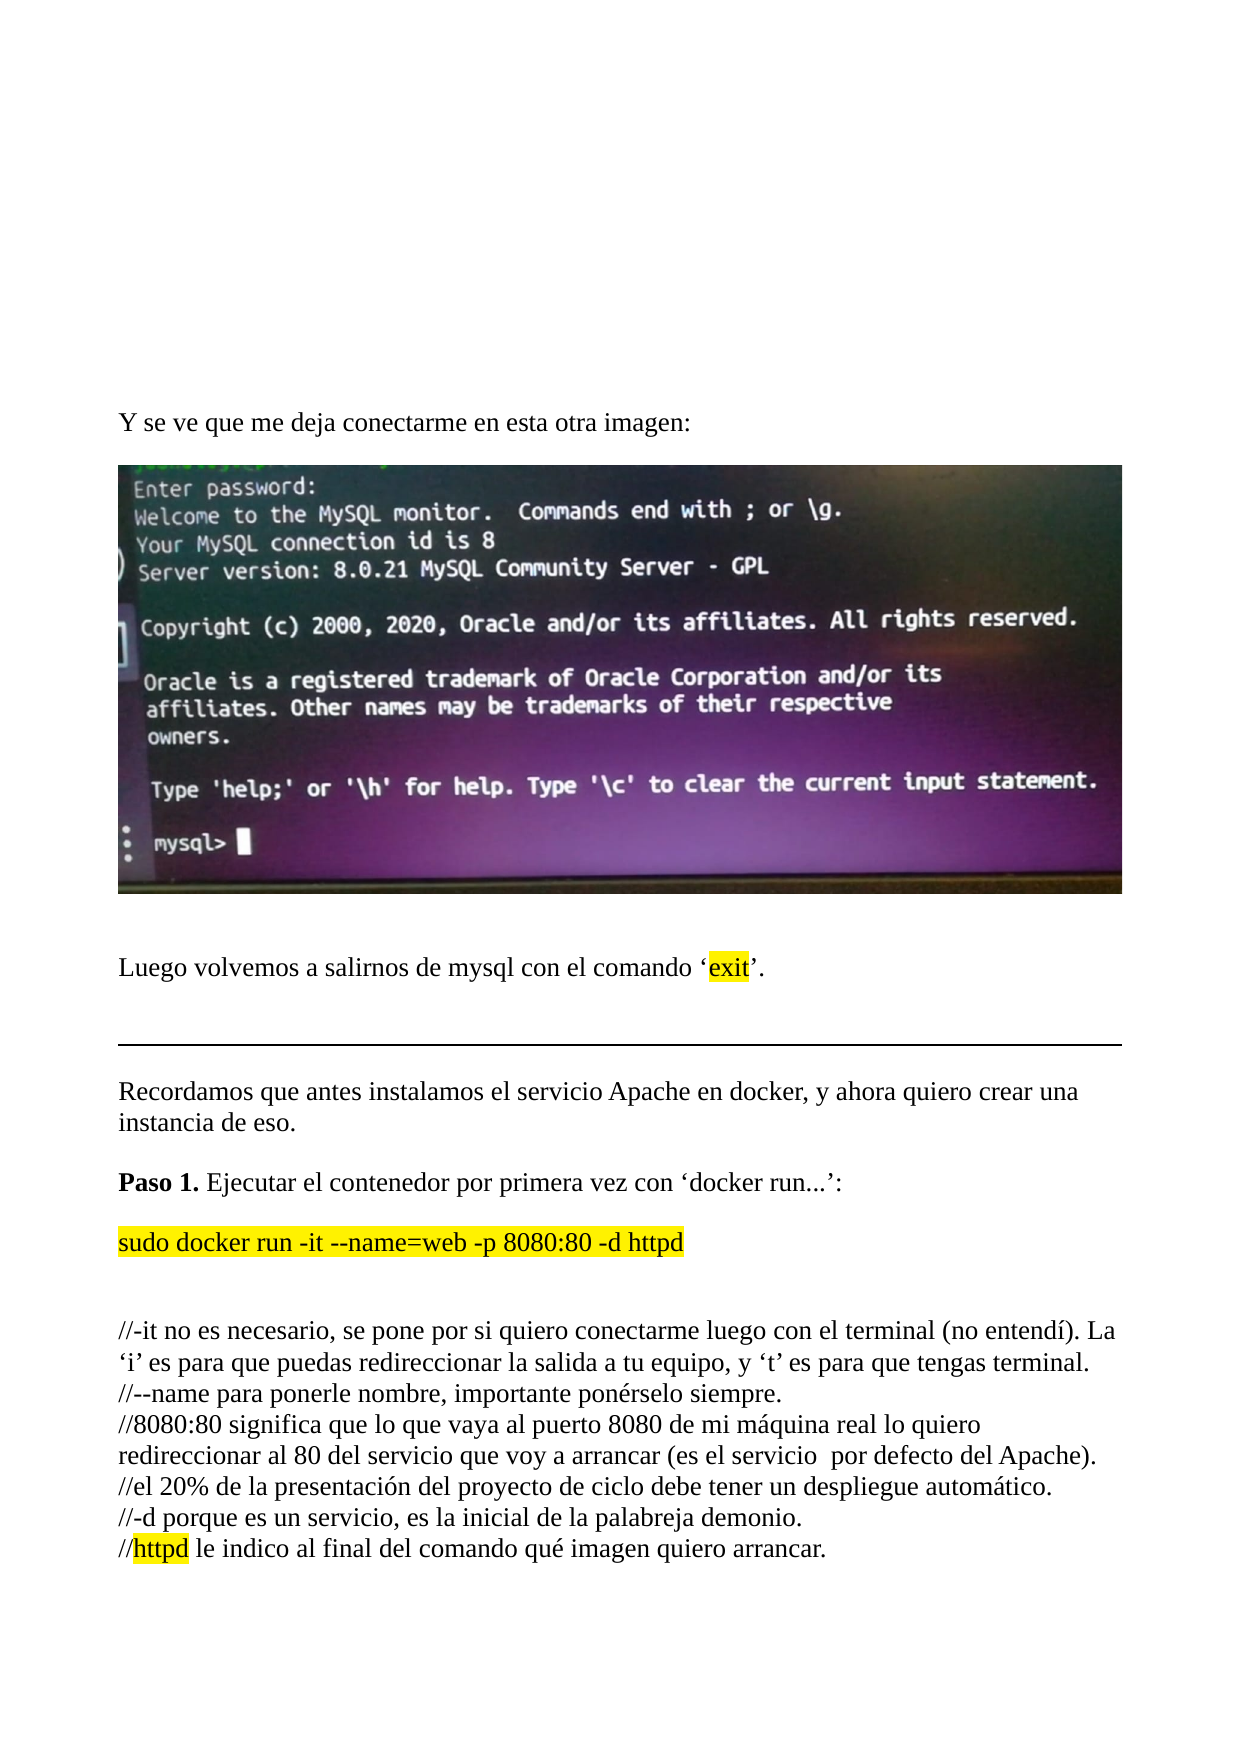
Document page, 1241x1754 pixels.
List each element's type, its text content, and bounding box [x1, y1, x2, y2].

text Y se ve que me deja conectarme en esta otra imagen: [118, 406, 1122, 437]
text Recordamos que antes instalamos el servicio Apache en docker, y ahora quiero crear una instancia de eso. [118, 1075, 1122, 1137]
text sudo docker run -it --name=web -p 8080:80 -d httpd [118, 1226, 1122, 1257]
text Paso 1. Ejecutar el contenedor por primera vez con ‘docker run...’: [118, 1166, 1122, 1197]
text //-d porque es un servicio, es la inicial de la palabreja demonio. [118, 1501, 1122, 1532]
text //httpd le indico al final del comando qué imagen quiero arrancar. [118, 1532, 1122, 1564]
text //8080:80 significa que lo que vaya al puerto 8080 de mi máquina real lo quiero redireccionar al 80 del servicio que voy a arrancar (es el servicio por defecto del Apache). [118, 1408, 1122, 1470]
picture [118, 465, 1123, 894]
text Luego volvemos a salirnos de mysql con el comando ‘exit’. [118, 951, 1122, 982]
text //-it no es necesario, se pone por si quiero conectarme luego con el terminal (no entendí). La ‘i’ es para que puedas redireccionar la salida a tu equipo, y ‘t’ es para que tengas terminal. [118, 1314, 1122, 1377]
text //el 20% de la presentación del proyecto de ciclo debe tener un despliegue automático. [118, 1470, 1122, 1501]
text //--name para ponerle nombre, importante ponérselo siempre. [118, 1377, 1122, 1408]
